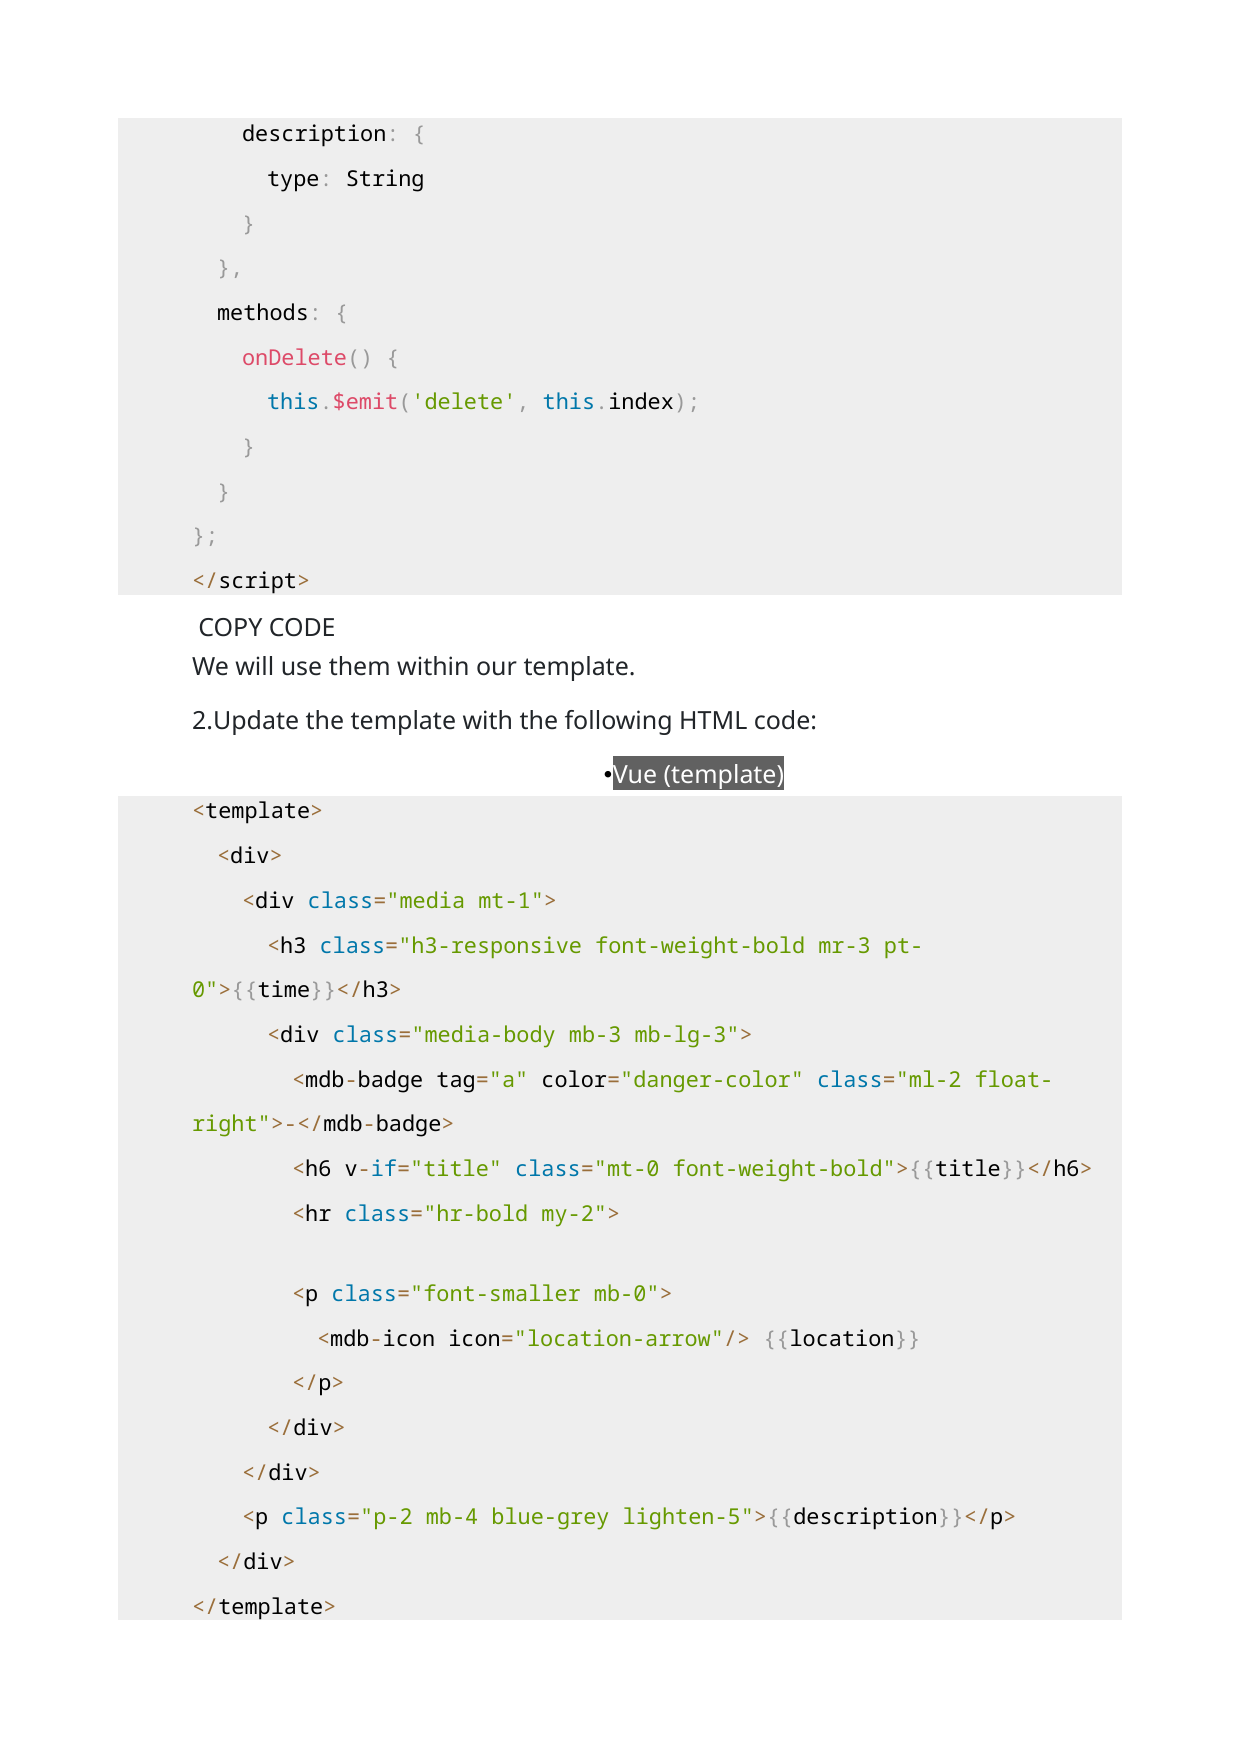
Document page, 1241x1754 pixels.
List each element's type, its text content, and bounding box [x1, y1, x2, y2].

list We will use them within our template. [118, 649, 1122, 683]
list COPY CODE [118, 610, 1122, 644]
list <div class="media-body mb-3 mb-lg-3"> [118, 1019, 1122, 1049]
list </div> [118, 1457, 1122, 1486]
list type: String [118, 163, 1122, 193]
list }, [118, 252, 1122, 282]
list } [118, 207, 1122, 237]
list <template> [118, 796, 1122, 825]
list <h3 class="h3-responsive font-weight-bold mr-3 pt-0">{{time}}</h3> [118, 929, 1122, 1004]
list methods: { [118, 297, 1122, 327]
list </p> [118, 1367, 1122, 1397]
list <p class="p-2 mb-4 blue-grey lighten-5">{{description}}</p> [118, 1501, 1122, 1531]
list } [118, 476, 1122, 505]
list Update the template with the following HTML code: [118, 703, 1122, 737]
list <mdb-badge tag="a" color="danger-color" class="ml-2 float-right">-</mdb-badge> [118, 1064, 1122, 1138]
list <div class="media mt-1"> [118, 885, 1122, 915]
list </div> [118, 1412, 1122, 1442]
list description: { [118, 118, 1122, 148]
list this.$emit('delete', this.index); [118, 386, 1122, 416]
list onDelete() { [118, 342, 1122, 371]
list </div> [118, 1546, 1122, 1576]
list </script> [118, 565, 1122, 595]
list <div> [118, 840, 1122, 870]
list }; [118, 520, 1122, 550]
list <h6 v-if="title" class="mt-0 font-weight-bold">{{title}}</h6> [118, 1153, 1122, 1183]
list <mdb-icon icon="location-arrow"/> {{location}} [118, 1322, 1122, 1352]
list <hr class="hr-bold my-2"> [118, 1198, 1122, 1227]
list } [118, 431, 1122, 461]
list </template> [118, 1591, 1122, 1620]
list <p class="font-smaller mb-0"> [118, 1278, 1122, 1308]
list Vue (template) [118, 756, 1122, 790]
